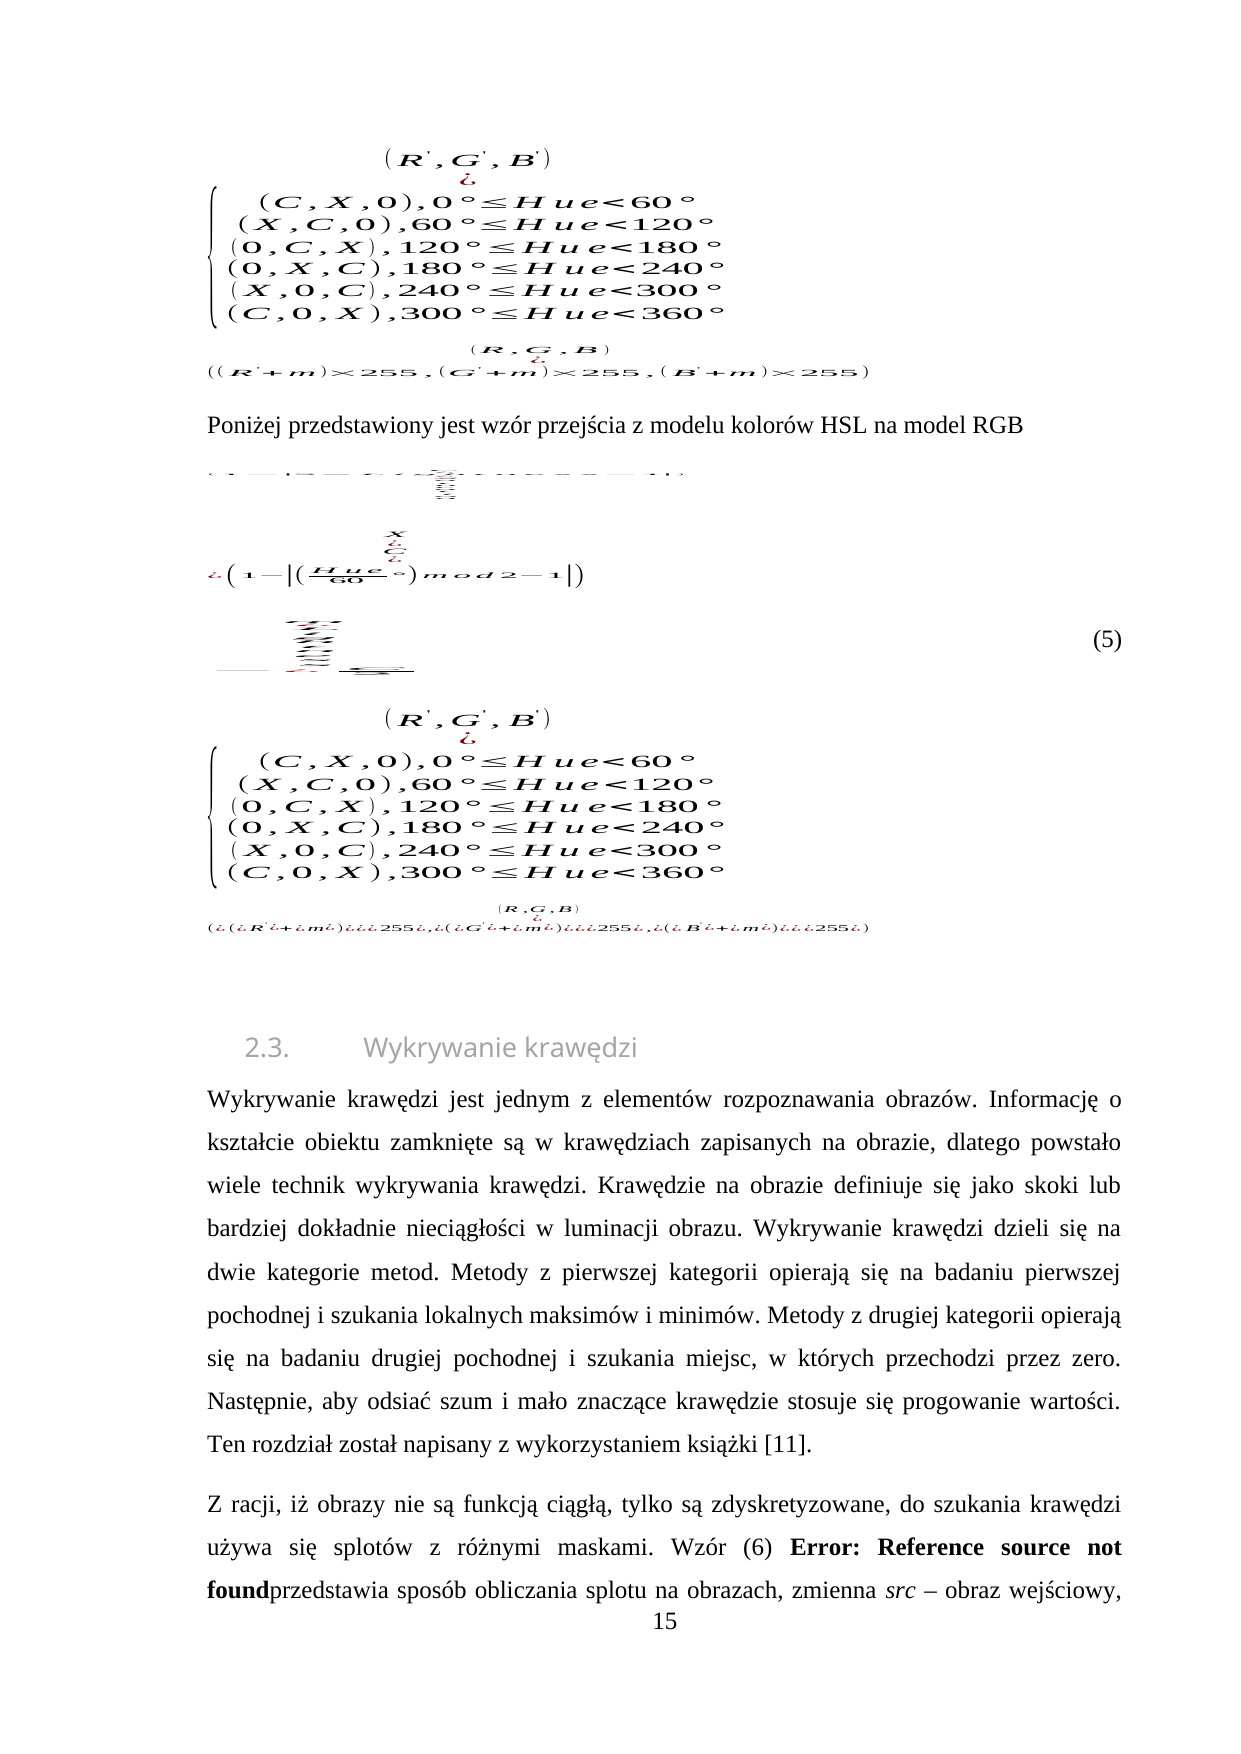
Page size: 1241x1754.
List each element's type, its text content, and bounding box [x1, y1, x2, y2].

text Z racji, iż obrazy nie są funkcją ciągłą, tylko są zdyskretyzowane, do szukania krawędzi używa się splotów z różnymi maskami. Wzór (6) Błąd! Nie można odnaleźć źródła odwołania.przedstawia sposób obliczania splotu na obrazach, zmienna src – obraz wejściowy, dst obrazy wyjściowy, mask to funkcja, którą splatamy obraz w postaci dwuwymiarowej tablicy, K to suma wartości z maski lub 1 gdy ta suma jest równa 0. W poniższych wzorach w tym rozdziale znak * będzie oznaczał splot. [207, 1489, 1122, 1604]
list Wykrywanie krawędzi [244, 1029, 1122, 1066]
text (5) [207, 620, 1122, 676]
text Wykrywanie krawędzi jest jednym z elementów rozpoznawania obrazów. Informację o kształcie obiektu zamknięte są w krawędziach zapisanych na obrazie, dlatego powstało wiele technik wykrywania krawędzi. Krawędzie na obrazie definiuje się jako skoki lub bardziej dokładnie nieciągłości w luminacji obrazu. Wykrywanie krawędzi dzieli się na dwie kategorie metod. Metody z pierwszej kategorii opierają się na badaniu pierwszej pochodnej i szukania lokalnych maksimów i minimów. Metody z drugiej kategorii opierają się na badaniu drugiej pochodnej i szukania miejsc, w których przechodzi przez zero. Następnie, aby odsiać szum i mało znaczące krawędzie stosuje się progowanie wartości. Ten rozdział został napisany z wykorzystaniem książki [11]. [207, 1084, 1122, 1458]
text Poniżej przedstawiony jest wzór przejścia z modelu kolorów HSL na model RGB [207, 410, 1122, 439]
